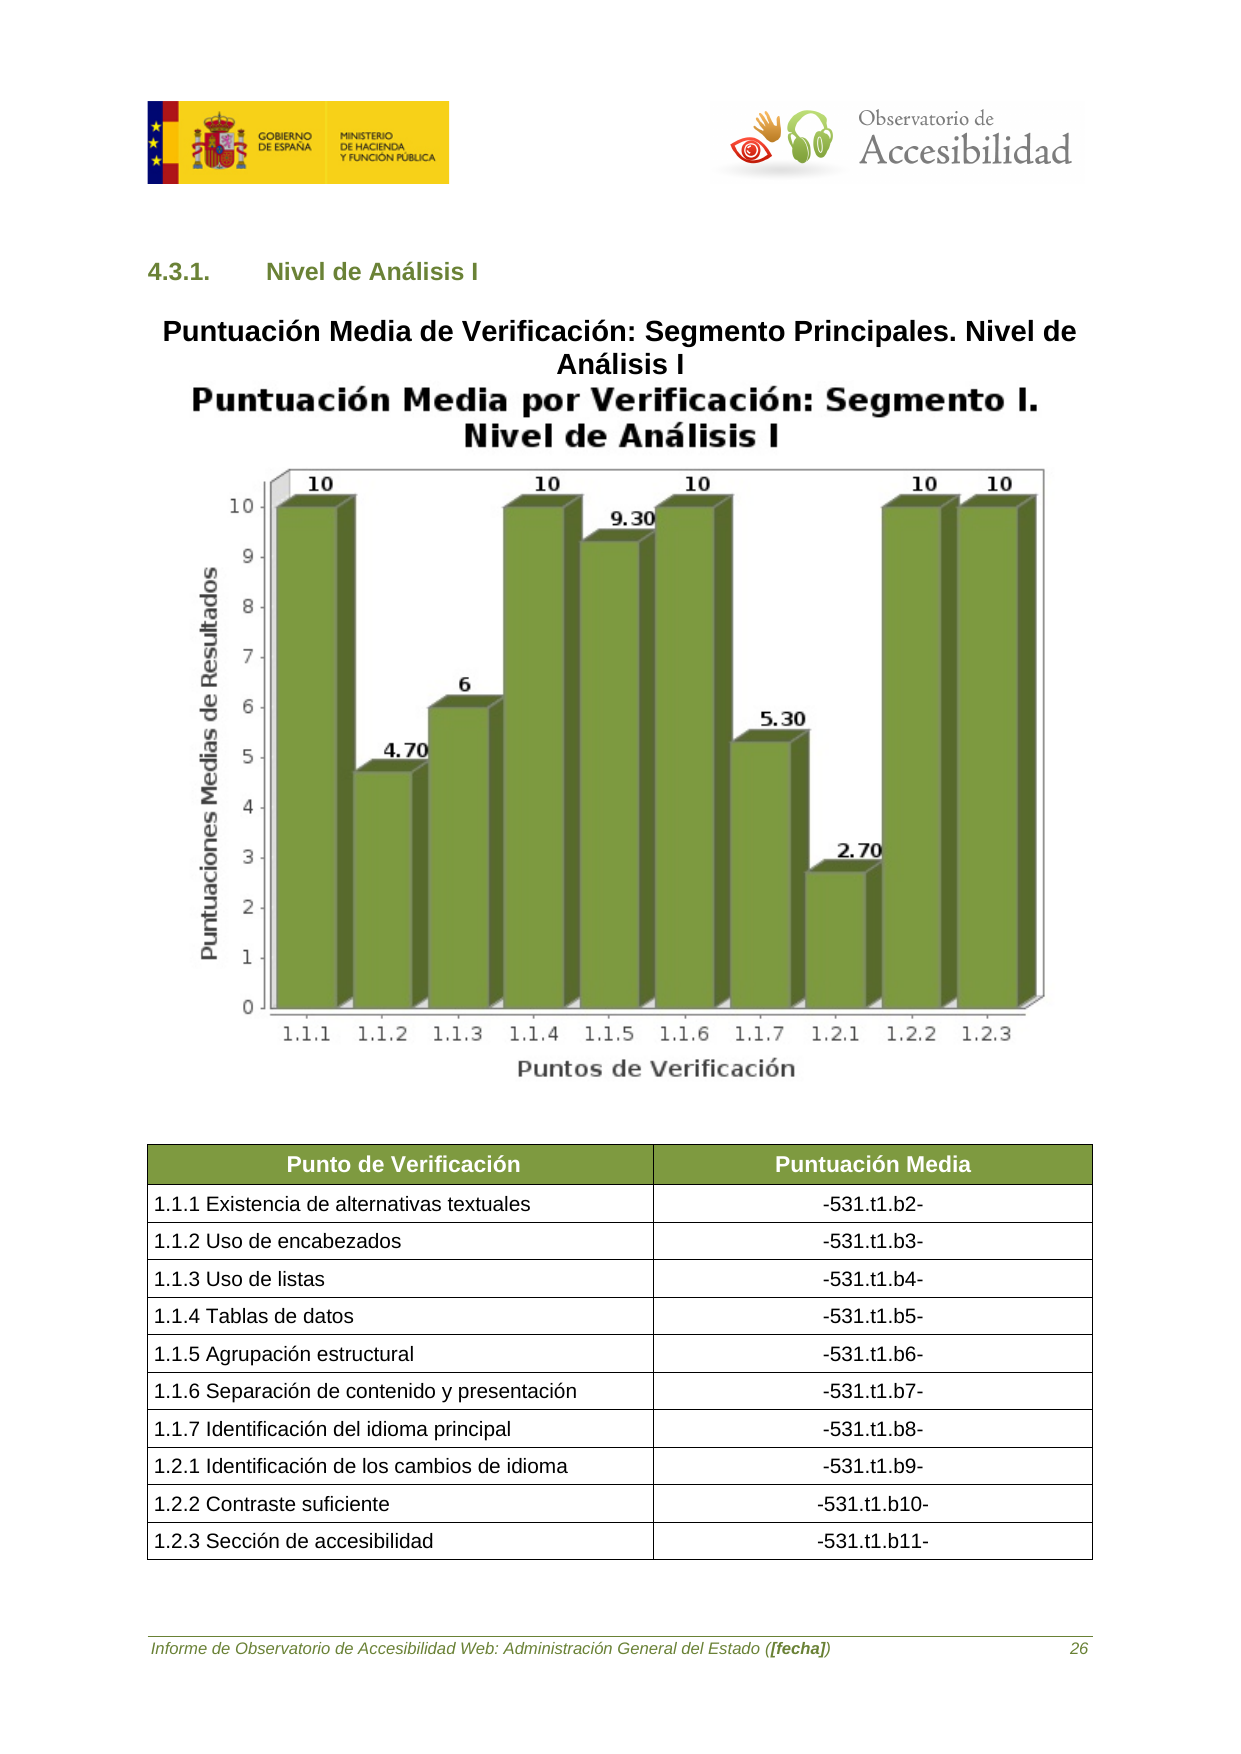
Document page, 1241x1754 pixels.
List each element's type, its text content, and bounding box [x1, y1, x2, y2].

table_cell -531.t1.b2- [654, 1185, 1092, 1222]
table_cell 1.2.3 Sección de accesibilidad [148, 1523, 653, 1559]
table_cell 1.1.6 Separación de contenido y presentación [148, 1373, 653, 1409]
picture [147, 101, 450, 184]
table_cell 1.1.5 Agrupación estructural [148, 1335, 653, 1372]
picture [178, 380, 1062, 1091]
table_cell 1.1.7 Identificación del idioma principal [148, 1410, 653, 1447]
table_cell 1.2.1 Identificación de los cambios de idioma [148, 1448, 653, 1484]
table_header Punto de Verificación [148, 1145, 653, 1184]
text Puntuación Media de Verificación: Segmento Principales. Nivel de Análisis I [148, 314, 1092, 381]
table_cell -531.t1.b5- [654, 1298, 1092, 1334]
table_cell -531.t1.b4- [654, 1260, 1092, 1297]
table_cell 1.1.1 Existencia de alternativas textuales [148, 1185, 653, 1222]
table_cell -531.t1.b10- [654, 1485, 1092, 1522]
table_header Puntuación Media [654, 1145, 1092, 1184]
table_cell -531.t1.b11- [654, 1523, 1092, 1559]
table_cell 1.1.3 Uso de listas [148, 1260, 653, 1297]
subtitle Nivel de Análisis I [148, 257, 1092, 286]
table_cell -531.t1.b7- [654, 1373, 1092, 1409]
table_cell -531.t1.b8- [654, 1410, 1092, 1447]
table_cell -531.t1.b3- [654, 1223, 1092, 1259]
table_cell 1.2.2 Contraste suficiente [148, 1485, 653, 1522]
table_cell 1.1.4 Tablas de datos [148, 1298, 653, 1334]
picture [710, 101, 1086, 184]
table_cell -531.t1.b6- [654, 1335, 1092, 1372]
table_cell 1.1.2 Uso de encabezados [148, 1223, 653, 1259]
table_cell -531.t1.b9- [654, 1448, 1092, 1484]
